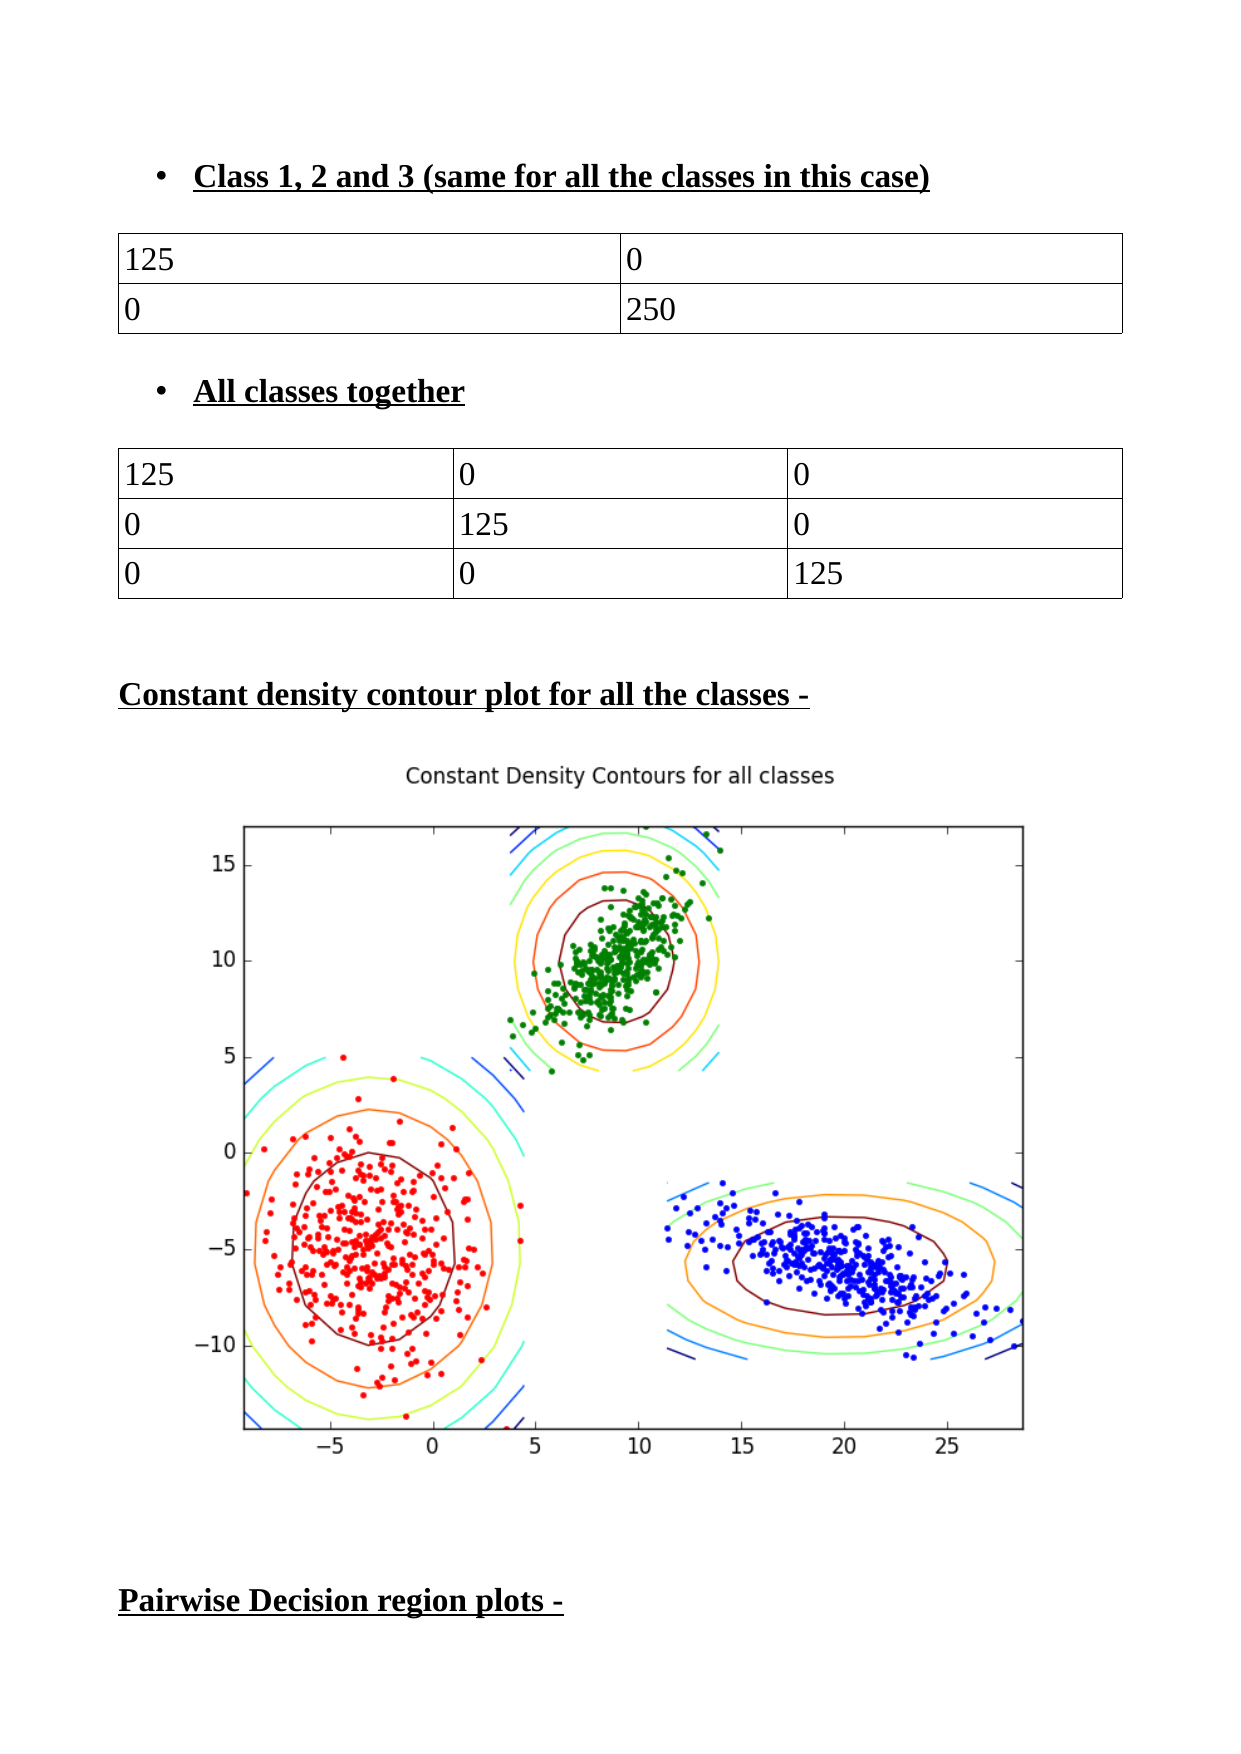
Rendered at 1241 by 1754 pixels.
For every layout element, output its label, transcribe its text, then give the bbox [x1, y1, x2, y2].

table_header 0 [454, 449, 787, 498]
list Class 1, 2 and 3 (same for all the classes in this case) [156, 156, 1122, 195]
text Constant density contour plot for all the classes - [118, 674, 1122, 713]
table_header 0 [621, 234, 1122, 283]
table_cell 0 [119, 549, 453, 598]
table_cell 250 [621, 284, 1122, 333]
list All classes together [156, 371, 1122, 410]
picture [118, 751, 1123, 1504]
table_cell 125 [454, 499, 787, 548]
table_cell 125 [788, 549, 1122, 598]
text Pairwise Decision region plots - [118, 1581, 1122, 1619]
table_cell 0 [454, 549, 787, 598]
table_cell 0 [788, 499, 1122, 548]
table_cell 0 [119, 499, 453, 548]
table_header 125 [119, 449, 453, 498]
table_cell 0 [119, 284, 620, 333]
table_header 0 [788, 449, 1122, 498]
table_header 125 [119, 234, 620, 283]
